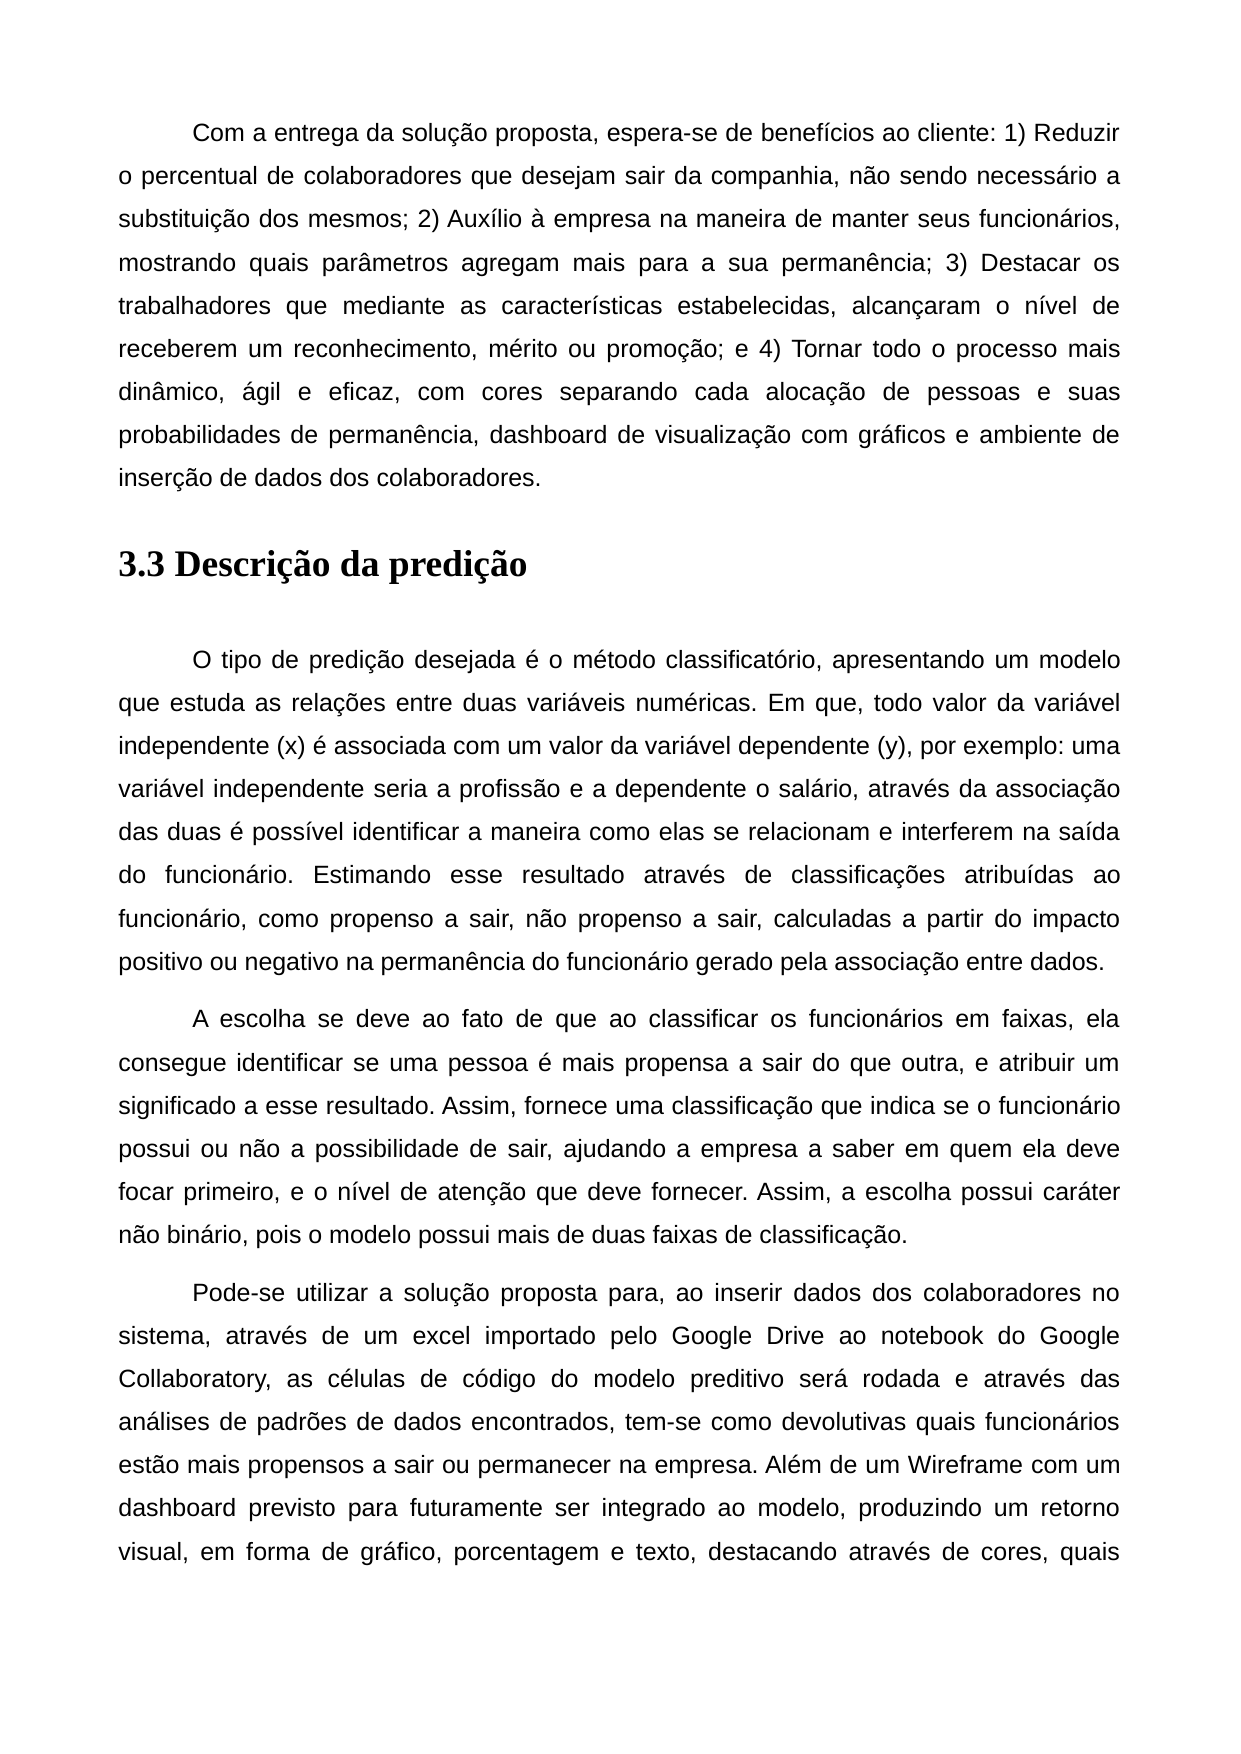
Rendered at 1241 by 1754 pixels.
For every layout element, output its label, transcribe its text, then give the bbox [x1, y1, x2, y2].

text Pode-se utilizar a solução proposta para, ao inserir dados dos colaboradores no sistema, através de um excel importado pelo Google Drive ao notebook do Google Collaboratory, as células de código do modelo preditivo será rodada e através das análises de padrões de dados encontrados, tem-se como devolutivas quais funcionários estão mais propensos a sair ou permanecer na empresa. Além de um Wireframe com um dashboard previsto para futuramente ser integrado ao modelo, produzindo um retorno visual, em forma de gráfico, porcentagem e texto, destacando através de cores, quais [118, 1278, 1122, 1565]
text A escolha se deve ao fato de que ao classificar os funcionários em faixas, ela consegue identificar se uma pessoa é mais propensa a sair do que outra, e atribuir um significado a esse resultado. Assim, fornece uma classificação que indica se o funcionário possui ou não a possibilidade de sair, ajudando a empresa a saber em quem ela deve focar primeiro, e o nível de atenção que deve fornecer. Assim, a escolha possui caráter não binário, pois o modelo possui mais de duas faixas de classificação. [118, 1004, 1122, 1249]
text Com a entrega da solução proposta, espera-se de benefícios ao cliente: 1) Reduzir o percentual de colaboradores que desejam sair da companhia, não sendo necessário a substituição dos mesmos; 2) Auxílio à empresa na maneira de manter seus funcionários, mostrando quais parâmetros agregam mais para a sua permanência; 3) Destacar os trabalhadores que mediante as características estabelecidas, alcançaram o nível de receberem um reconhecimento, mérito ou promoção; e 4) Tornar todo o processo mais dinâmico, ágil e eficaz, com cores separando cada alocação de pessoas e suas probabilidades de permanência, dashboard de visualização com gráficos e ambiente de inserção de dados dos colaboradores. [118, 118, 1122, 492]
subtitle 3.3 Descrição da predição [118, 542, 1122, 585]
text O tipo de predição desejada é o método classificatório, apresentando um modelo que estuda as relações entre duas variáveis numéricas. Em que, todo valor da variável independente (x) é associada com um valor da variável dependente (y), por exemplo: uma variável independente seria a profissão e a dependente o salário, através da associação das duas é possível identificar a maneira como elas se relacionam e interferem na saída do funcionário. Estimando esse resultado através de classificações atribuídas ao funcionário, como propenso a sair, não propenso a sair, calculadas a partir do impacto positivo ou negativo na permanência do funcionário gerado pela associação entre dados. [118, 645, 1122, 976]
